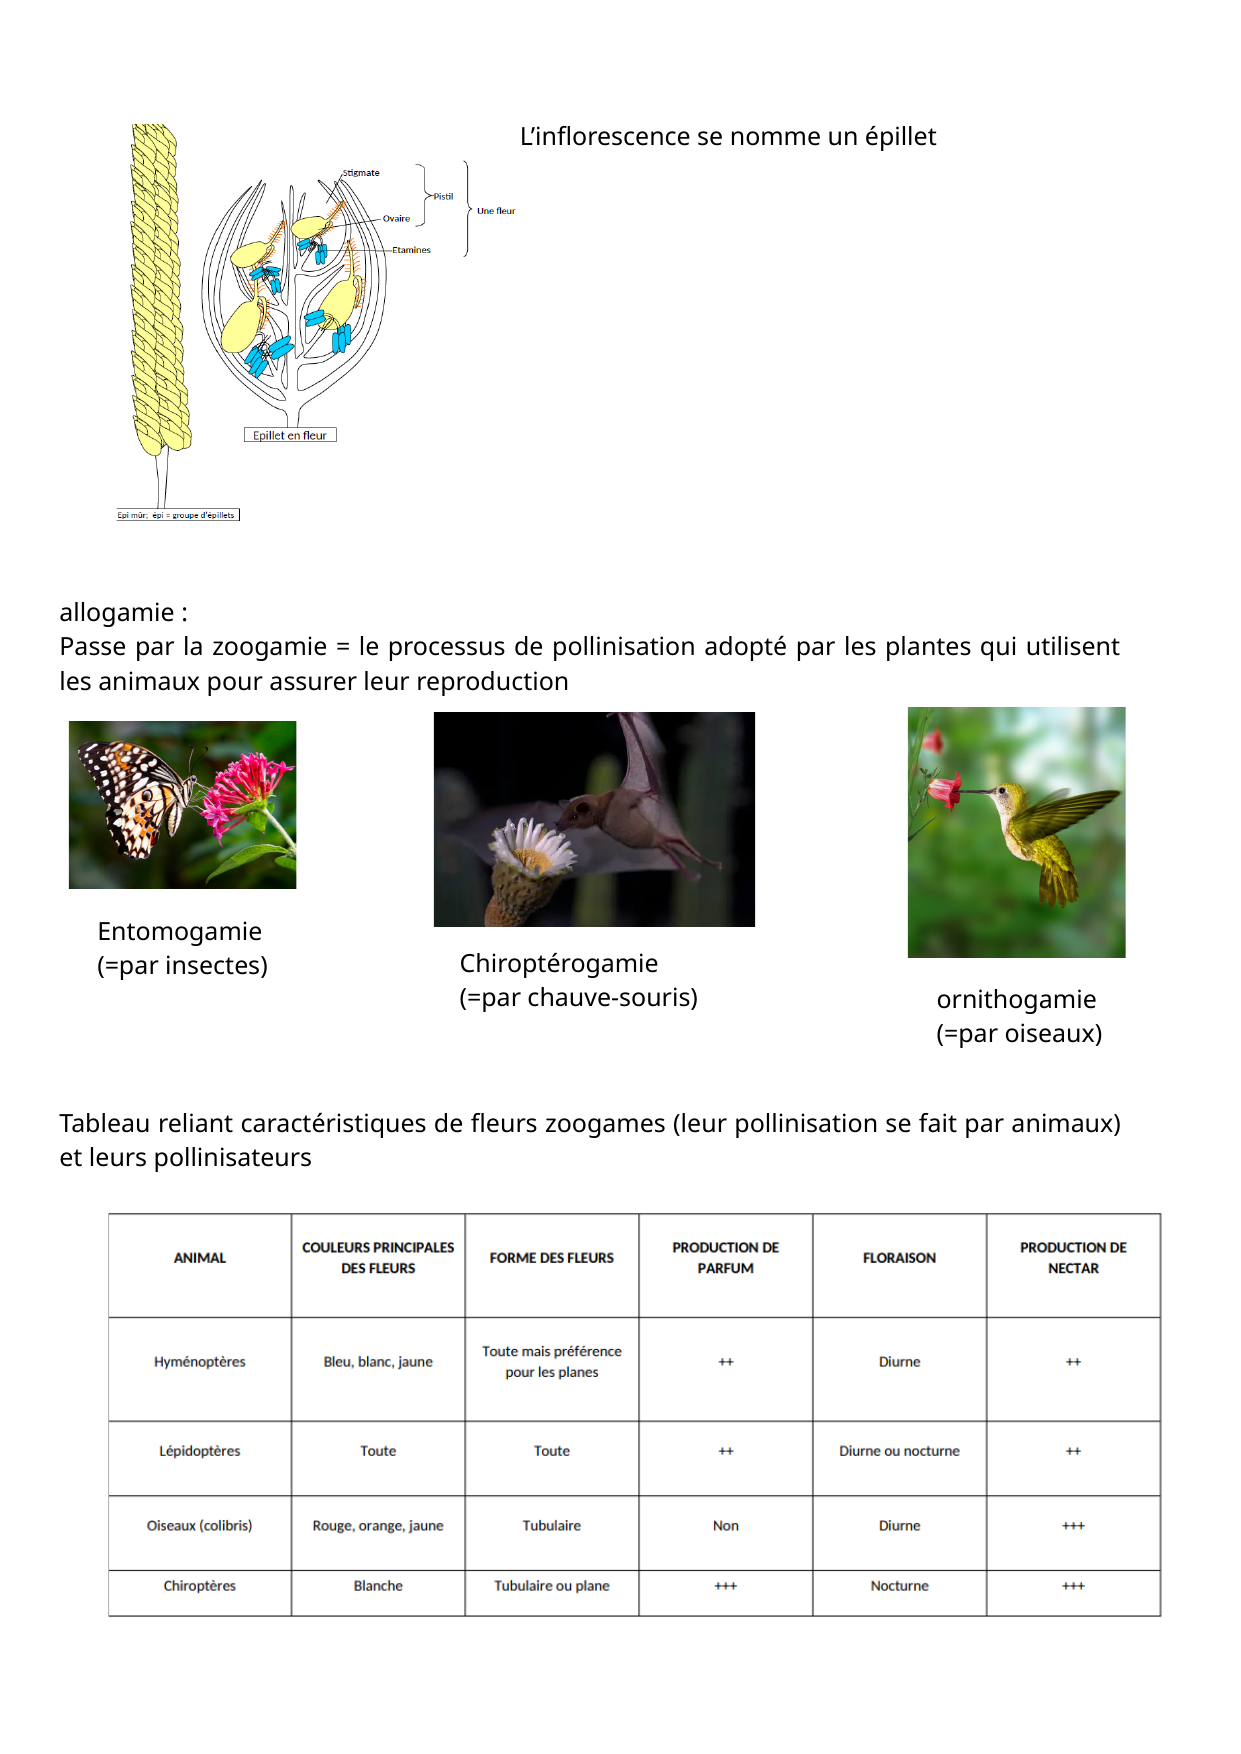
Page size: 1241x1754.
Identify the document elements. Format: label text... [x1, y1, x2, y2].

text L’inflorescence se nomme un épillet [59, 118, 1122, 152]
text allogamie : [59, 595, 1122, 629]
picture [907, 707, 1126, 958]
picture [116, 124, 520, 521]
picture [68, 721, 297, 889]
text Passe par la zoogamie = le processus de pollinisation adopté par les plantes qui utilisent les animaux pour assurer leur reproduction [59, 629, 1122, 697]
picture [433, 712, 756, 927]
text Tableau reliant caractéristiques de fleurs zoogames (leur pollinisation se fait par animaux) et leurs pollinisateurs [59, 1106, 1122, 1174]
picture [108, 1211, 1172, 1628]
